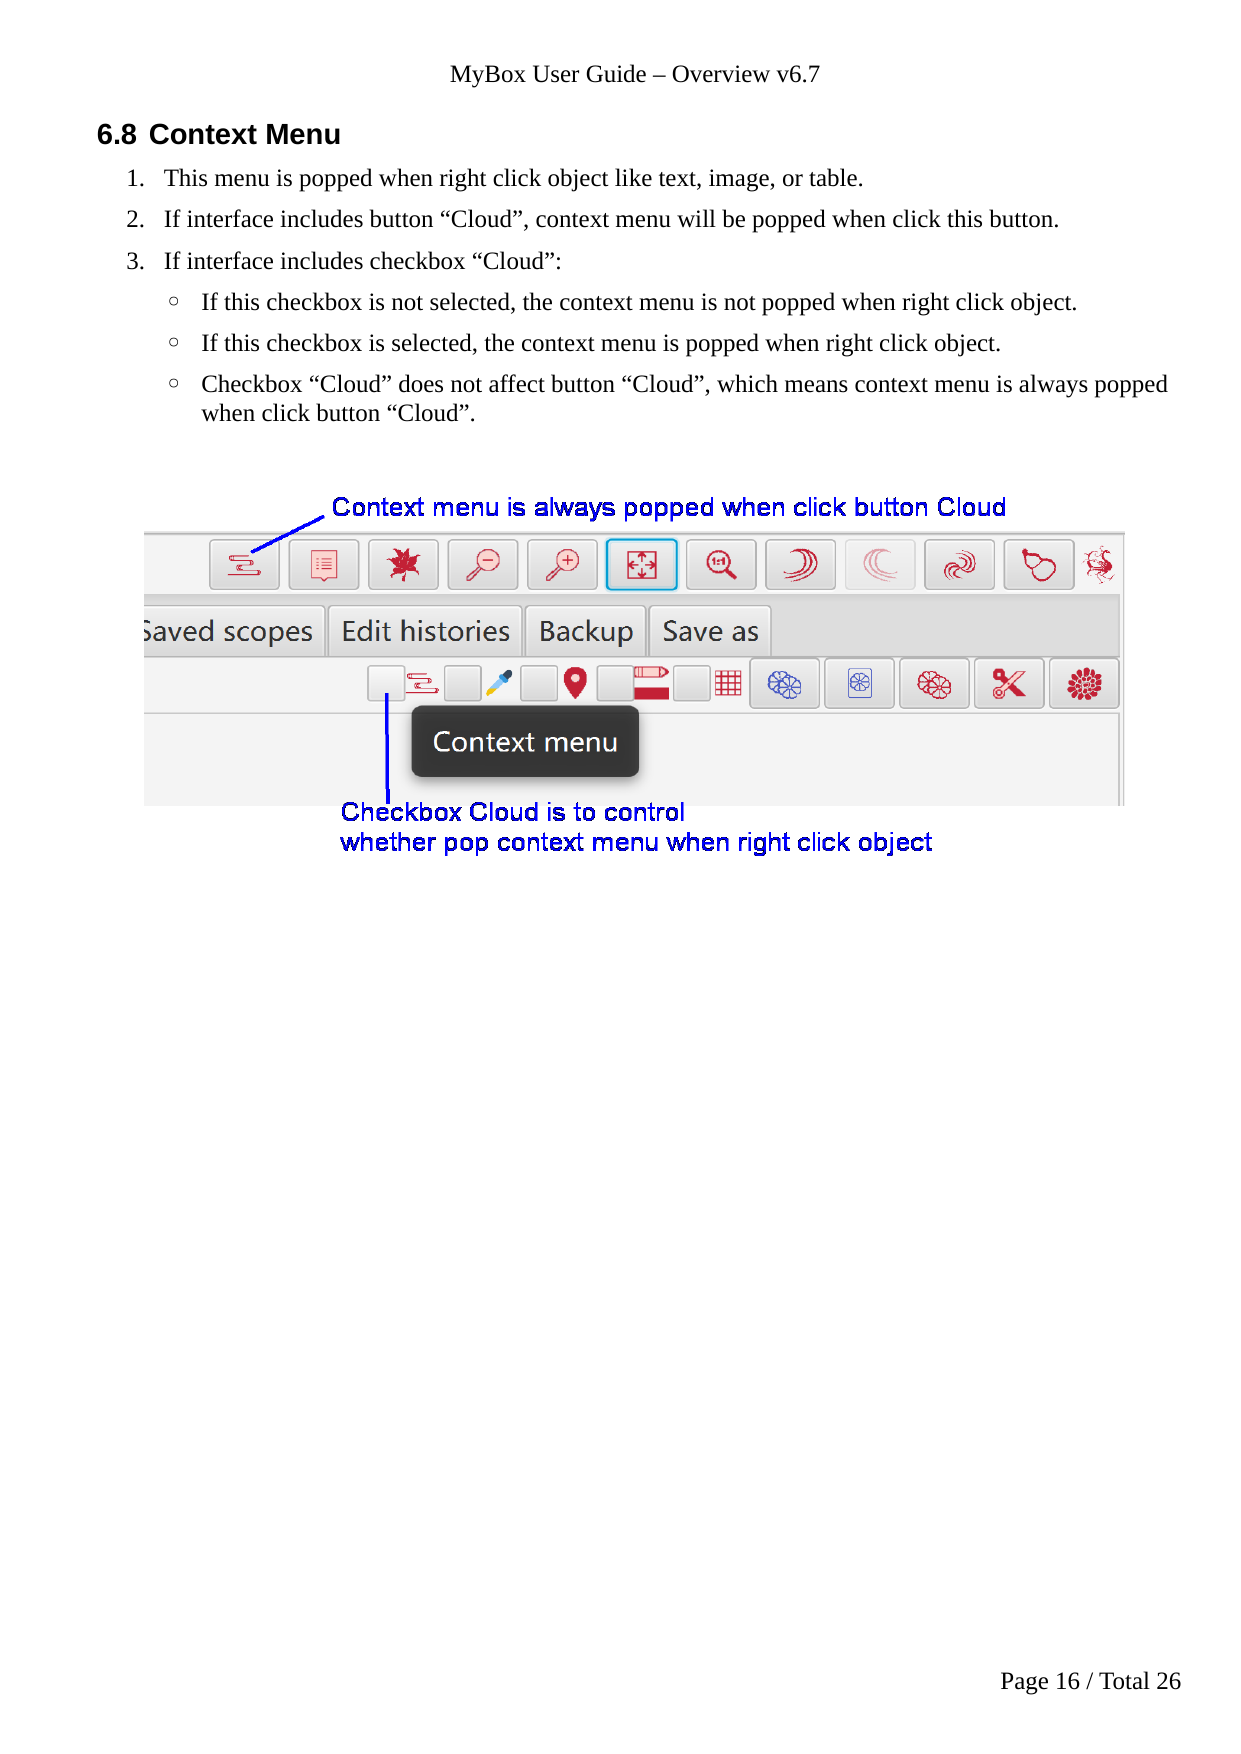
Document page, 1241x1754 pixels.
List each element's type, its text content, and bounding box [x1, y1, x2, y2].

list If this checkbox is selected, the context menu is popped when right click object. [163, 328, 1181, 357]
list If this checkbox is not selected, the context menu is not popped when right click object. [163, 287, 1181, 316]
list If interface includes checkbox “Cloud”: [126, 246, 1181, 274]
subtitle Context Menu [88, 117, 1181, 151]
list If interface includes button “Cloud”, context menu will be popped when click this button. [126, 204, 1181, 233]
picture [143, 480, 1127, 866]
list This menu is popped when right click object like text, image, or table. [126, 163, 1181, 192]
list Checkbox “Cloud” does not affect button “Cloud”, which means context menu is always popped when click button “Cloud”. [163, 369, 1181, 427]
